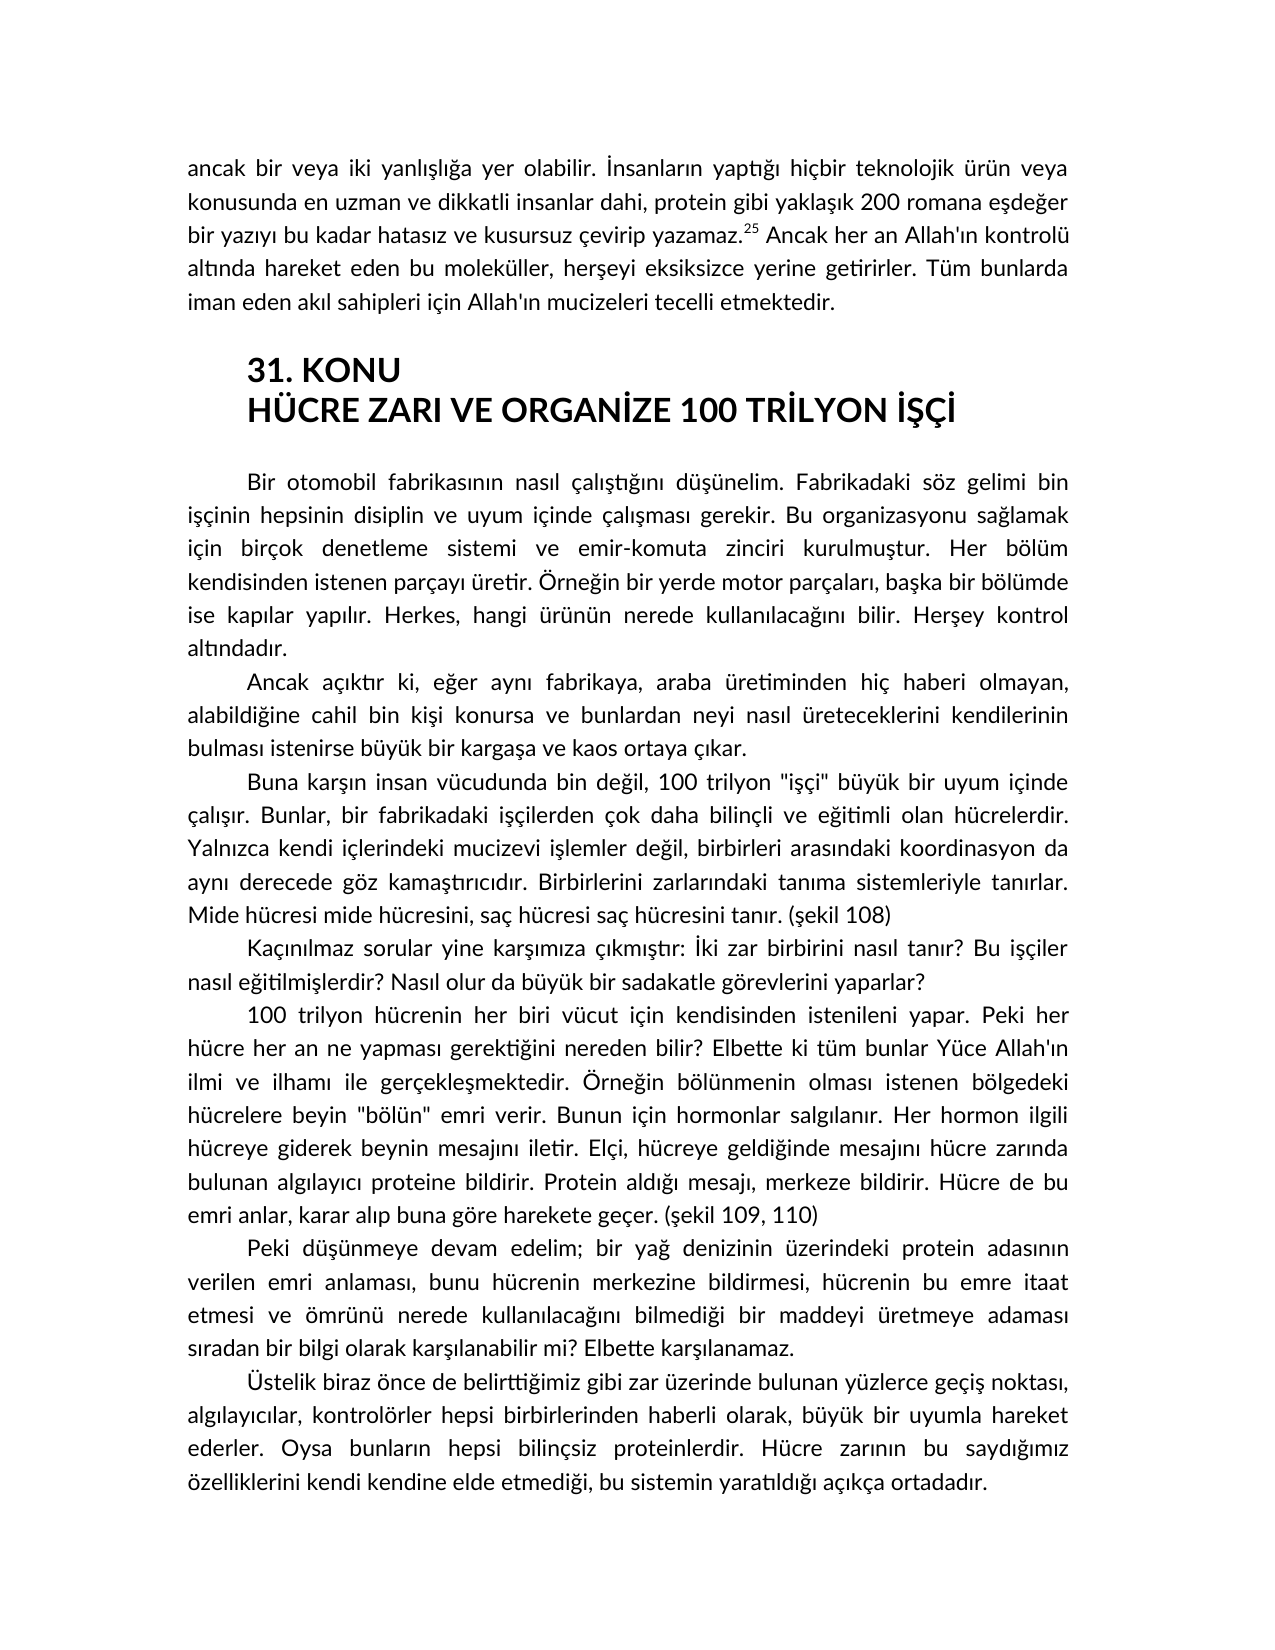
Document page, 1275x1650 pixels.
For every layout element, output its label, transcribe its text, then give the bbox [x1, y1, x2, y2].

text Buna karşın insan vücudunda bin değil, 100 trilyon "işçi" büyük bir uyum içinde çalışır. Bunlar, bir fabrikadaki işçilerden çok daha bilinçli ve eğitimli olan hücrelerdir. Yalnızca kendi içlerindeki mucizevi işlemler değil, birbirleri arasındaki koordinasyon da aynı derecede göz kamaştırıcıdır. Birbirlerini zarlarındaki tanıma sistemleriyle tanırlar. Mide hücresi mide hücresini, saç hücresi saç hücresini tanır. (şekil 108) [187, 763, 1070, 930]
text ancak bir veya iki yanlışlığa yer olabilir. İnsanların yaptığı hiçbir teknolojik ürün veya konusunda en uzman ve dikkatli insanlar dahi, protein gibi yaklaşık 200 romana eşdeğer bir yazıyı bu kadar hatasız ve kusursuz çevirip yazamaz.25 Ancak her an Allah'ın kontrolü altında hareket eden bu moleküller, herşeyi eksiksizce yerine getirirler. Tüm bunlarda iman eden akıl sahipleri için Allah'ın mucizeleri tecelli etmektedir. [187, 150, 1070, 317]
text Peki düşünmeye devam edelim; bir yağ denizinin üzerindeki protein adasının verilen emri anlaması, bunu hücrenin merkezine bildirmesi, hücrenin bu emre itaat etmesi ve ömrünü nerede kullanılacağını bilmediği bir maddeyi üretmeye adaması sıradan bir bilgi olarak karşılanabilir mi? Elbette karşılanamaz. [187, 1230, 1070, 1363]
text 100 trilyon hücrenin her biri vücut için kendisinden istenileni yapar. Peki her hücre her an ne yapması gerektiğini nereden bilir? Elbette ki tüm bunlar Yüce Allah'ın ilmi ve ilhamı ile gerçekleşmektedir. Örneğin bölünmenin olması istenen bölgedeki hücrelere beyin "bölün" emri verir. Bunun için hormonlar salgılanır. Her hormon ilgili hücreye giderek beynin mesajını iletir. Elçi, hücreye geldiğinde mesajını hücre zarında bulunan algılayıcı proteine bildirir. Protein aldığı mesajı, merkeze bildirir. Hücre de bu emri anlar, karar alıp buna göre harekete geçer. (şekil 109, 110) [187, 997, 1070, 1230]
text Ancak açıktır ki, eğer aynı fabrikaya, araba üretiminden hiç haberi olmayan, alabildiğine cahil bin kişi konursa ve bunlardan neyi nasıl üreteceklerini kendilerinin bulması istenirse büyük bir kargaşa ve kaos ortaya çıkar. [187, 663, 1070, 763]
text HÜCRE ZARI VE ORGANİZE 100 TRİLYON İŞÇİ [187, 390, 1070, 430]
text Kaçınılmaz sorular yine karşımıza çıkmıştır: İki zar birbirini nasıl tanır? Bu işçiler nasıl eğitilmişlerdir? Nasıl olur da büyük bir sadakatle görevlerini yaparlar? [187, 930, 1070, 997]
text 31. KONU [187, 350, 1070, 390]
text Bir otomobil fabrikasının nasıl çalıştığını düşünelim. Fabrikadaki söz gelimi bin işçinin hepsinin disiplin ve uyum içinde çalışması gerekir. Bu organizasyonu sağlamak için birçok denetleme sistemi ve emir-komuta zinciri kurulmuştur. Her bölüm kendisinden istenen parçayı üretir. Örneğin bir yerde motor parçaları, başka bir bölümde ise kapılar yapılır. Herkes, hangi ürünün nerede kullanılacağını bilir. Herşey kontrol altındadır. [187, 463, 1070, 663]
text Üstelik biraz önce de belirttiğimiz gibi zar üzerinde bulunan yüzlerce geçiş noktası, algılayıcılar, kontrolörler hepsi birbirlerinden haberli olarak, büyük bir uyumla hareket ederler. Oysa bunların hepsi bilinçsiz proteinlerdir. Hücre zarının bu saydığımız özelliklerini kendi kendine elde etmediği, bu sistemin yaratıldığı açıkça ortadadır. [187, 1363, 1070, 1497]
